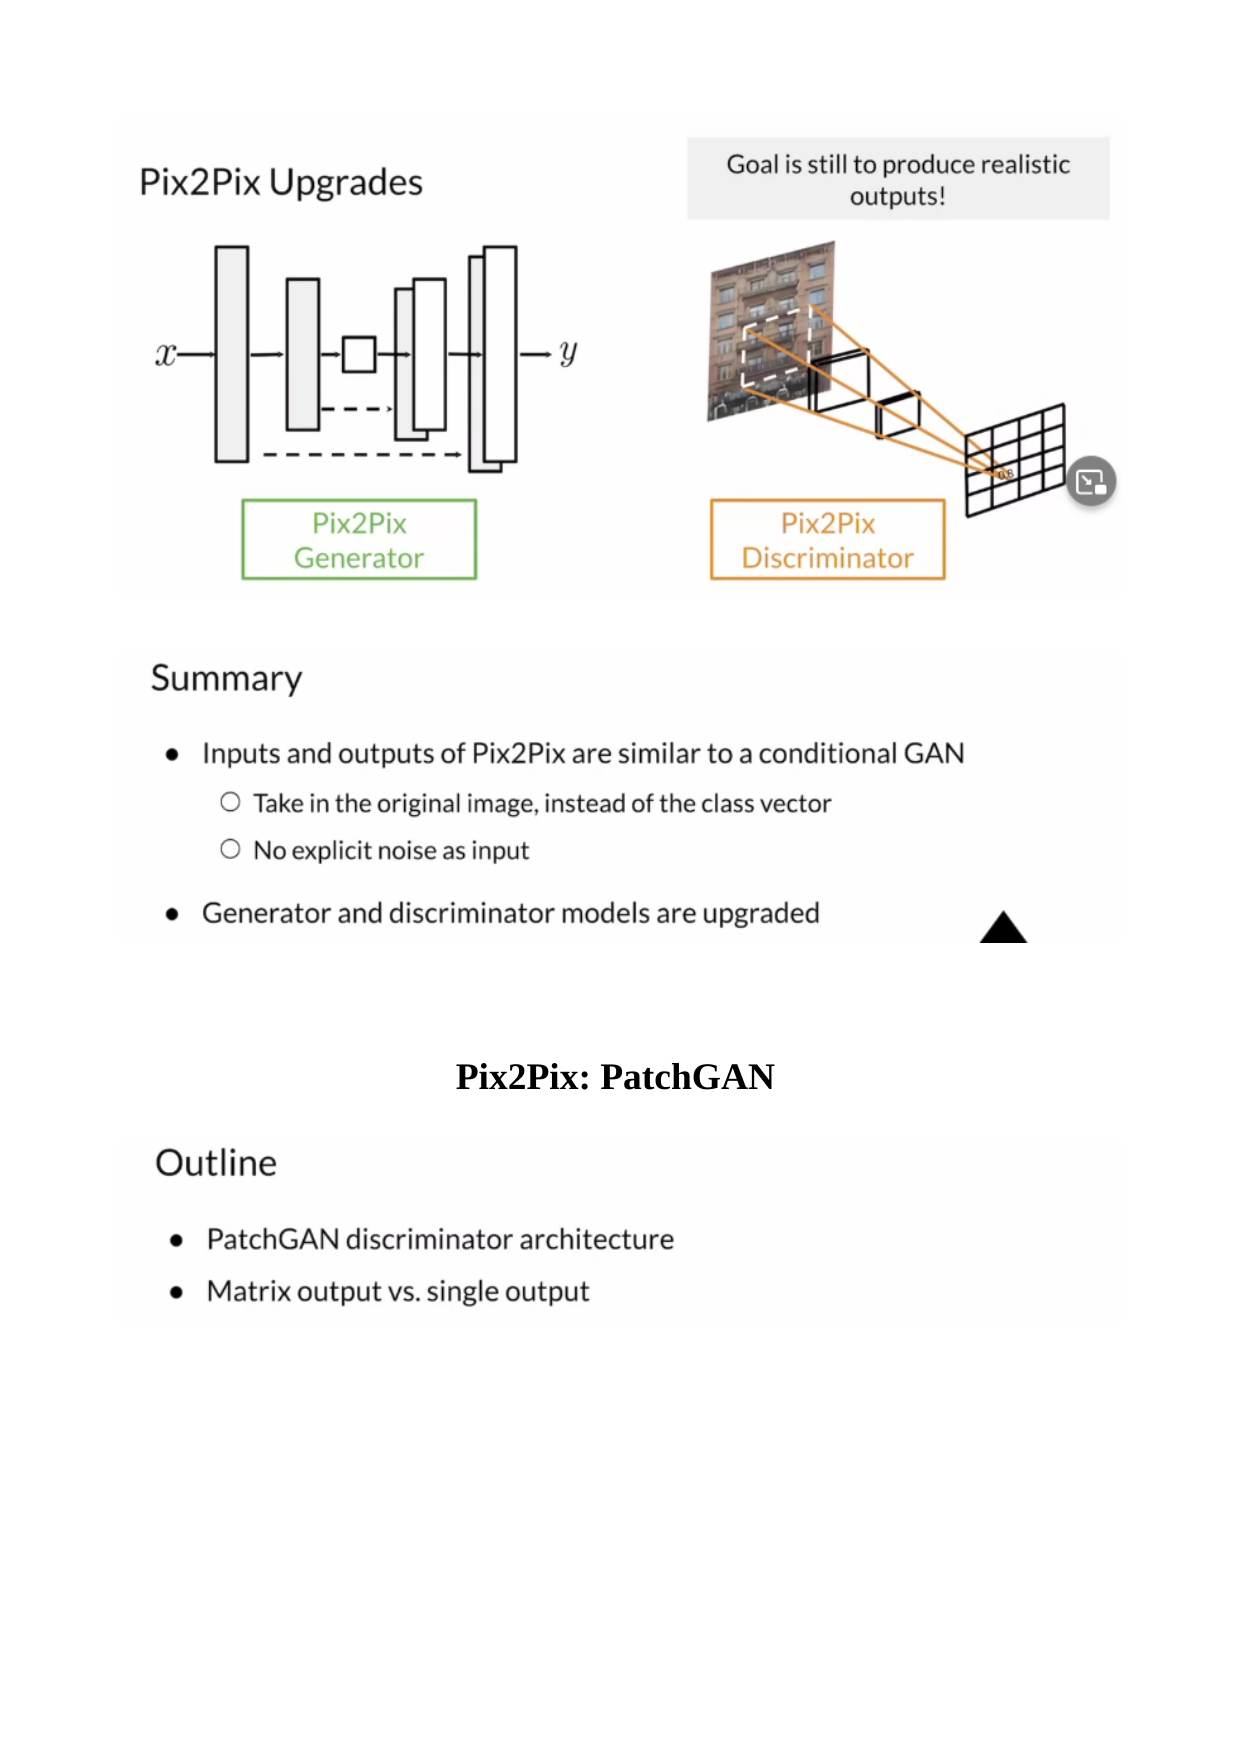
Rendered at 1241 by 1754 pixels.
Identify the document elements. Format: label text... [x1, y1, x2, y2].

picture [118, 1138, 1123, 1322]
subtitle Pix2Pix: PatchGAN [118, 1054, 1122, 1097]
picture [118, 652, 1123, 943]
picture [118, 118, 1123, 595]
